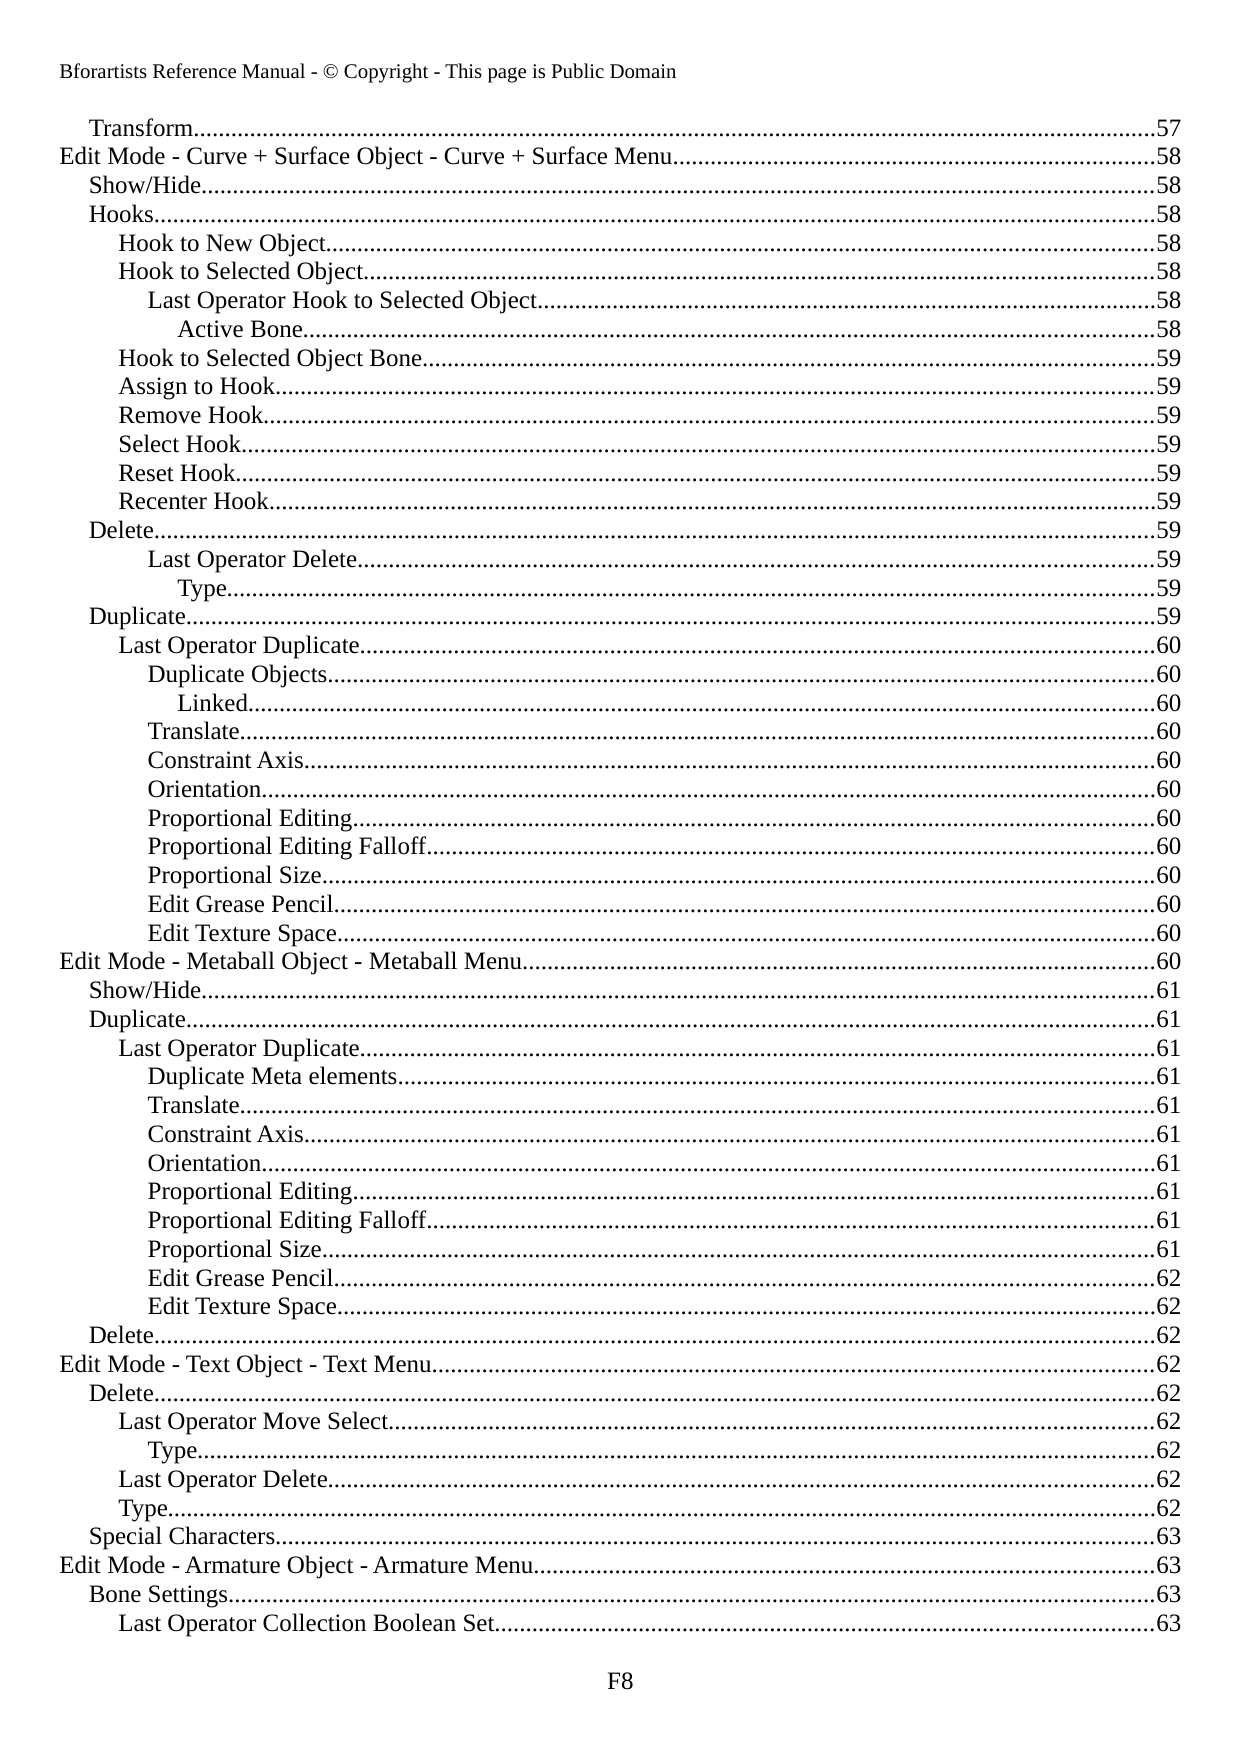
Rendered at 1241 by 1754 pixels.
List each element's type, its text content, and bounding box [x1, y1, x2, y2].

text Edit Mode - Metaball Object - Metaball Menu 60 [59, 946, 1181, 975]
text Linked 60 [177, 688, 1181, 716]
text Hook to New Object 58 [118, 228, 1181, 256]
text Hook to Selected Object 58 [118, 256, 1181, 285]
text Special Characters 63 [88, 1521, 1181, 1550]
text Proportional Size 60 [147, 860, 1181, 889]
text Delete 62 [88, 1378, 1181, 1406]
text Edit Mode - Armature Object - Armature Menu 63 [59, 1550, 1181, 1579]
text Duplicate Objects 60 [147, 659, 1181, 688]
text Active Bone 58 [177, 314, 1181, 343]
text Duplicate Meta elements 61 [147, 1061, 1181, 1090]
text Hooks 58 [88, 199, 1181, 228]
text Constraint Axis 61 [147, 1119, 1181, 1148]
text Delete 59 [88, 515, 1181, 544]
text Proportional Editing 61 [147, 1176, 1181, 1205]
text Show/Hide 58 [88, 170, 1181, 199]
text Type 62 [118, 1493, 1181, 1521]
text Translate 61 [147, 1090, 1181, 1119]
text Translate 60 [147, 716, 1181, 745]
text Select Hook 59 [118, 429, 1181, 458]
text Hook to Selected Object Bone 59 [118, 343, 1181, 371]
text Transform 57 [88, 113, 1181, 141]
text Last Operator Hook to Selected Object 58 [147, 285, 1181, 314]
text Assign to Hook 59 [118, 371, 1181, 400]
text Constraint Axis 60 [147, 745, 1181, 774]
text Proportional Editing Falloff 60 [147, 831, 1181, 860]
text Orientation 61 [147, 1148, 1181, 1176]
text Reset Hook 59 [118, 458, 1181, 486]
text Proportional Editing Falloff 61 [147, 1205, 1181, 1234]
text Proportional Size 61 [147, 1234, 1181, 1263]
text Duplicate 59 [88, 601, 1181, 630]
text Edit Mode - Curve + Surface Object - Curve + Surface Menu 58 [59, 141, 1181, 170]
text Edit Texture Space 60 [147, 918, 1181, 946]
text Edit Grease Pencil 62 [147, 1263, 1181, 1291]
text Last Operator Move Select 62 [118, 1406, 1181, 1435]
text Edit Grease Pencil 60 [147, 889, 1181, 918]
text Duplicate 61 [88, 1004, 1181, 1033]
text Proportional Editing 60 [147, 803, 1181, 831]
text Last Operator Duplicate 61 [118, 1033, 1181, 1061]
text Remove Hook 59 [118, 400, 1181, 429]
text Delete 62 [88, 1320, 1181, 1349]
text Last Operator Collection Boolean Set 63 [118, 1608, 1181, 1636]
text Last Operator Delete 59 [147, 544, 1181, 573]
text Show/Hide 61 [88, 975, 1181, 1004]
text Last Operator Duplicate 60 [118, 630, 1181, 659]
text Edit Texture Space 62 [147, 1291, 1181, 1320]
text Type 62 [147, 1435, 1181, 1464]
text Last Operator Delete 62 [118, 1464, 1181, 1493]
text Orientation 60 [147, 774, 1181, 803]
text Type 59 [177, 573, 1181, 601]
text Recenter Hook 59 [118, 486, 1181, 515]
text Edit Mode - Text Object - Text Menu 62 [59, 1349, 1181, 1378]
text Bone Settings 63 [88, 1579, 1181, 1608]
